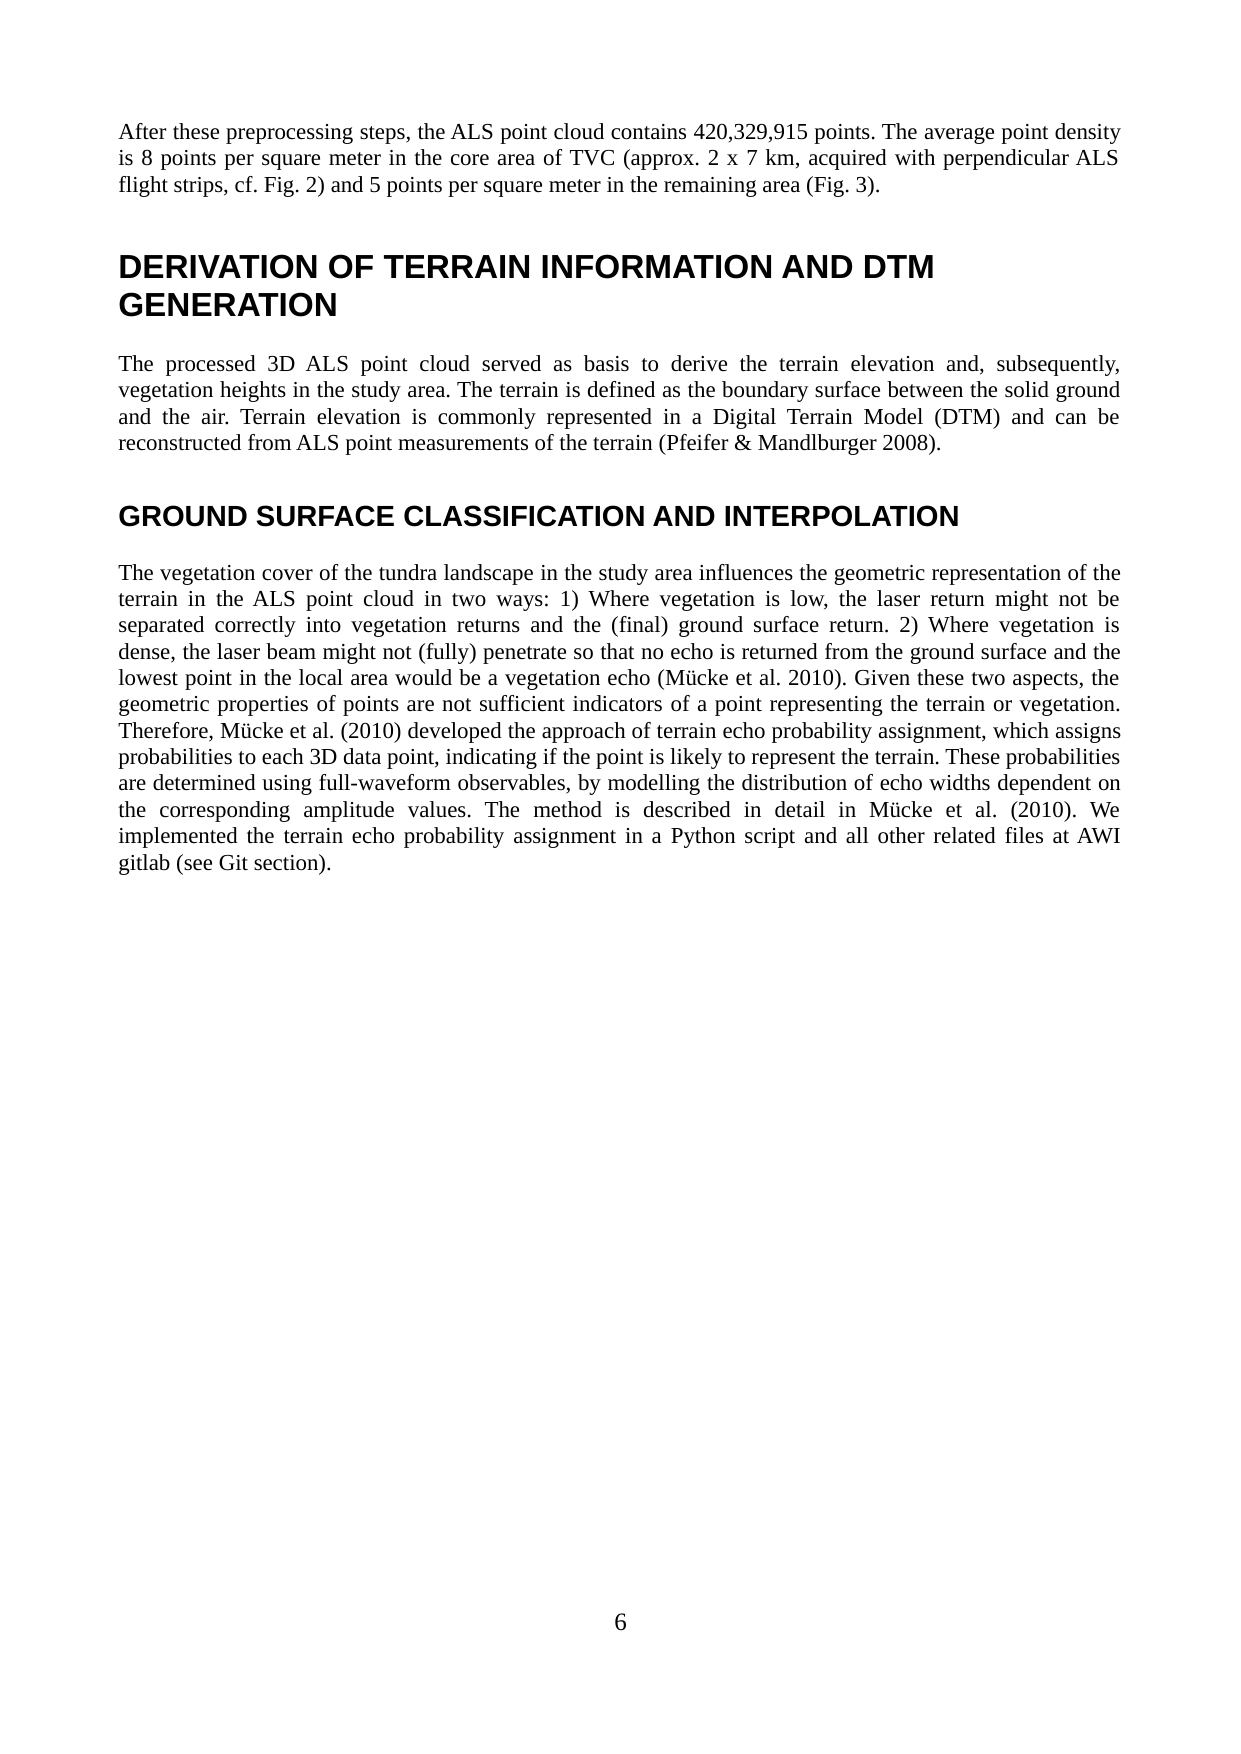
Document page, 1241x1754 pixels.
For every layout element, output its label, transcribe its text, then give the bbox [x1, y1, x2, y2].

subtitle GROUND SURFACE CLASSIFICATION AND INTERPOLATION [118, 499, 1122, 532]
text After these preprocessing steps, the ALS point cloud contains 420,329,915 points. The average point density is 8 points per square meter in the core area of TVC (approx. 2 x 7 km, acquired with perpendicular ALS flight strips, cf. Fig. 2) and 5 points per square meter in the remaining area (Fig. 3). [118, 118, 1122, 197]
text The vegetation cover of the tundra landscape in the study area influences the geometric representation of the terrain in the ALS point cloud in two ways: 1) Where vegetation is low, the laser return might not be separated correctly into vegetation returns and the (final) ground surface return. 2) Where vegetation is dense, the laser beam might not (fully) penetrate so that no echo is returned from the ground surface and the lowest point in the local area would be a vegetation echo (Mücke et al. 2010). Given these two aspects, the geometric properties of points are not sufficient indicators of a point representing the terrain or vegetation. Therefore, Mücke et al. (2010) developed the approach of terrain echo probability assignment, which assigns probabilities to each 3D data point, indicating if the point is likely to represent the terrain. These probabilities are determined using full-waveform observables, by modelling the distribution of echo widths dependent on the corresponding amplitude values. The method is described in detail in Mücke et al. (2010). We implemented the terrain echo probability assignment in a Python script and all other related files at AWI gitlab (see Git section). [118, 559, 1122, 875]
text The processed 3D ALS point cloud served as basis to derive the terrain elevation and, subsequently, vegetation heights in the study area. The terrain is defined as the boundary surface between the solid ground and the air. Terrain elevation is commonly represented in a Digital Terrain Model (DTM) and can be reconstructed from ALS point measurements of the terrain (Pfeifer & Mandlburger 2008). [118, 350, 1122, 455]
subtitle DERIVATION OF TERRAIN INFORMATION AND DTM GENERATION [118, 247, 1122, 324]
